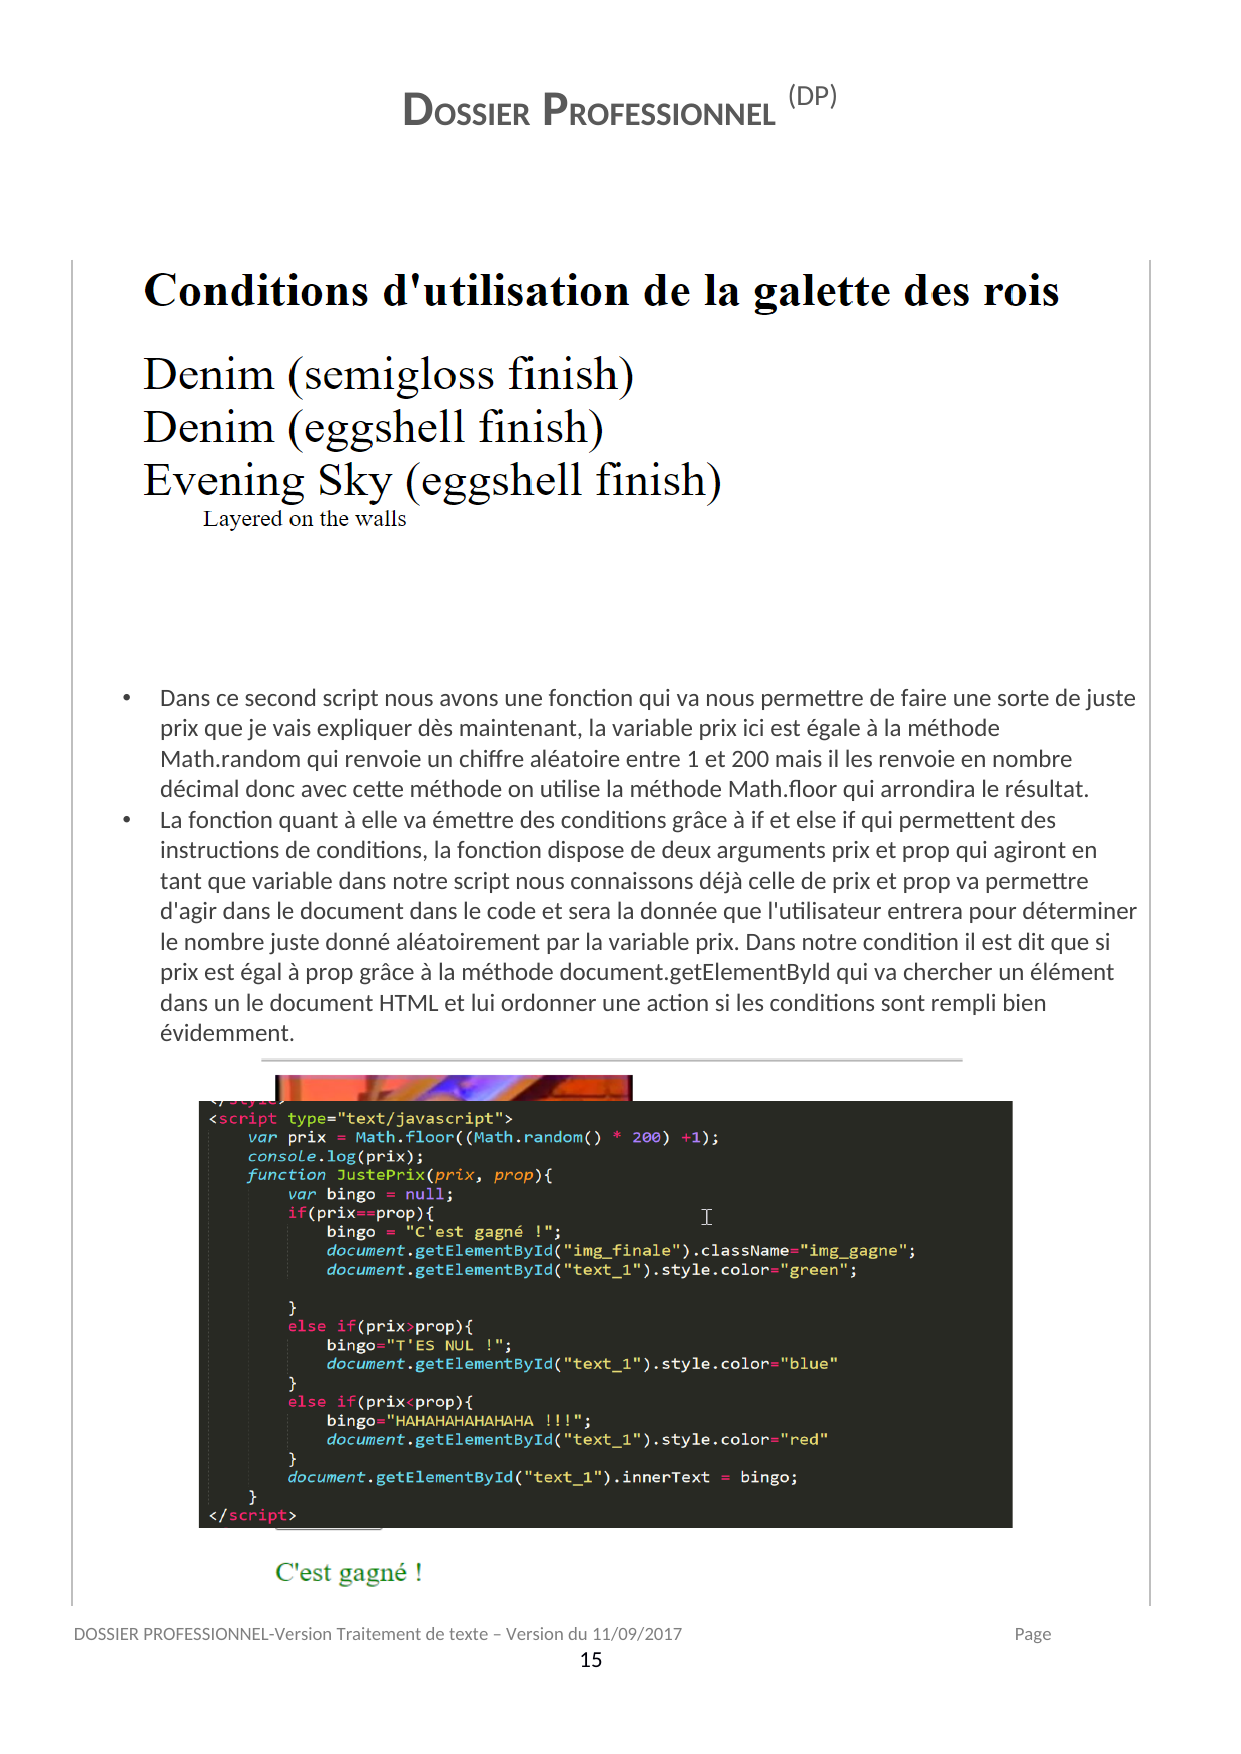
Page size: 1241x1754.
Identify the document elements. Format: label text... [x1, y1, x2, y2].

picture [131, 265, 1093, 621]
table_cell Dans ce module nous avons fait différents travaux qui nous montrent comment incorporer du dynamisme dans notre site web en utilisant le langage JavaScript qui nous servira à créer des événements qui apporteront du côté front-end(client) du site un contenu plus abordable et fluide pour l'utilisateur le but de JavaScript est justement de faire ceci. Il nous faut des syntaxes bien strictes pour utiliser Javascript étant donné c'est un langage qui est régi par la norme ECMAScript 6 . Les travaux que nous avons pu découvrir en cours pourront nous servir de bibliothèque plus tard pour un projet ou notre futur en tant que développeur web et les voici : Ce script permet de cibler un élément dans le document qui dans notre cas correspondront à dt qui se montrera lorsque qu'on cliquera sur l'élément dt qui se trouve dans mon code on fait cela grâce à une boucle qui à agira sur tous les dt de notre document, à l'intérieur on y met un EventListener c'est une méthode Javascriptqui permet de gérer un événement selon certains critères comme ici l'event click qui ordonnera à l'élément dt de faire une action lorsqu'on cliquera dessus. En dessous nous avons le script qui nous dit que grâce à la boucle for les éléments après les dt se dévoileront donc les dd grâce à la méthode nextElementSibling. Dans ce second script nous avons une fonction qui va nous permettre de faire une sorte de juste prix que je vais expliquer dès maintenant, la variable prix ici est égale à la méthode Math.random qui renvoie un chiffre aléatoire entre 1 et 200 mais il les renvoie en nombre décimal donc avec cette méthode on utilise la méthode Math.floor qui arrondira le résultat. La fonction quant à elle va émettre des conditions grâce à if et else if qui permettent des instructions de conditions, la fonction dispose de deux arguments prix et prop qui agiront en tant que variable dans notre script nous connaissons déjà celle de prix et prop va permettre d'agir dans le document dans le code et sera la donnée que l'utilisateur entrera pour déterminer le nombre juste donné aléatoirement par la variable prix. Dans notre condition il est dit que si prix est égal à prop grâce à la méthode document.getElementById qui va chercher un élément dans un le document HTML et lui ordonner une action si les conditions sont rempli bien évidemment. Ceci est ce que j'ai fait durant l'évaluation qui regroupe plusieurs scripts, méthodes qu'on a vu dans notre cours. Ce script j'ai créé plusieurs fonctions qui vont changer la couleur de mes 4 éléments lorsque la souris sera dessus. Celui-ci changera la couleur de mes éléments lorsqu'on cliquera dessus. [73, 260, 1149, 1606]
picture [198, 1058, 1013, 1607]
